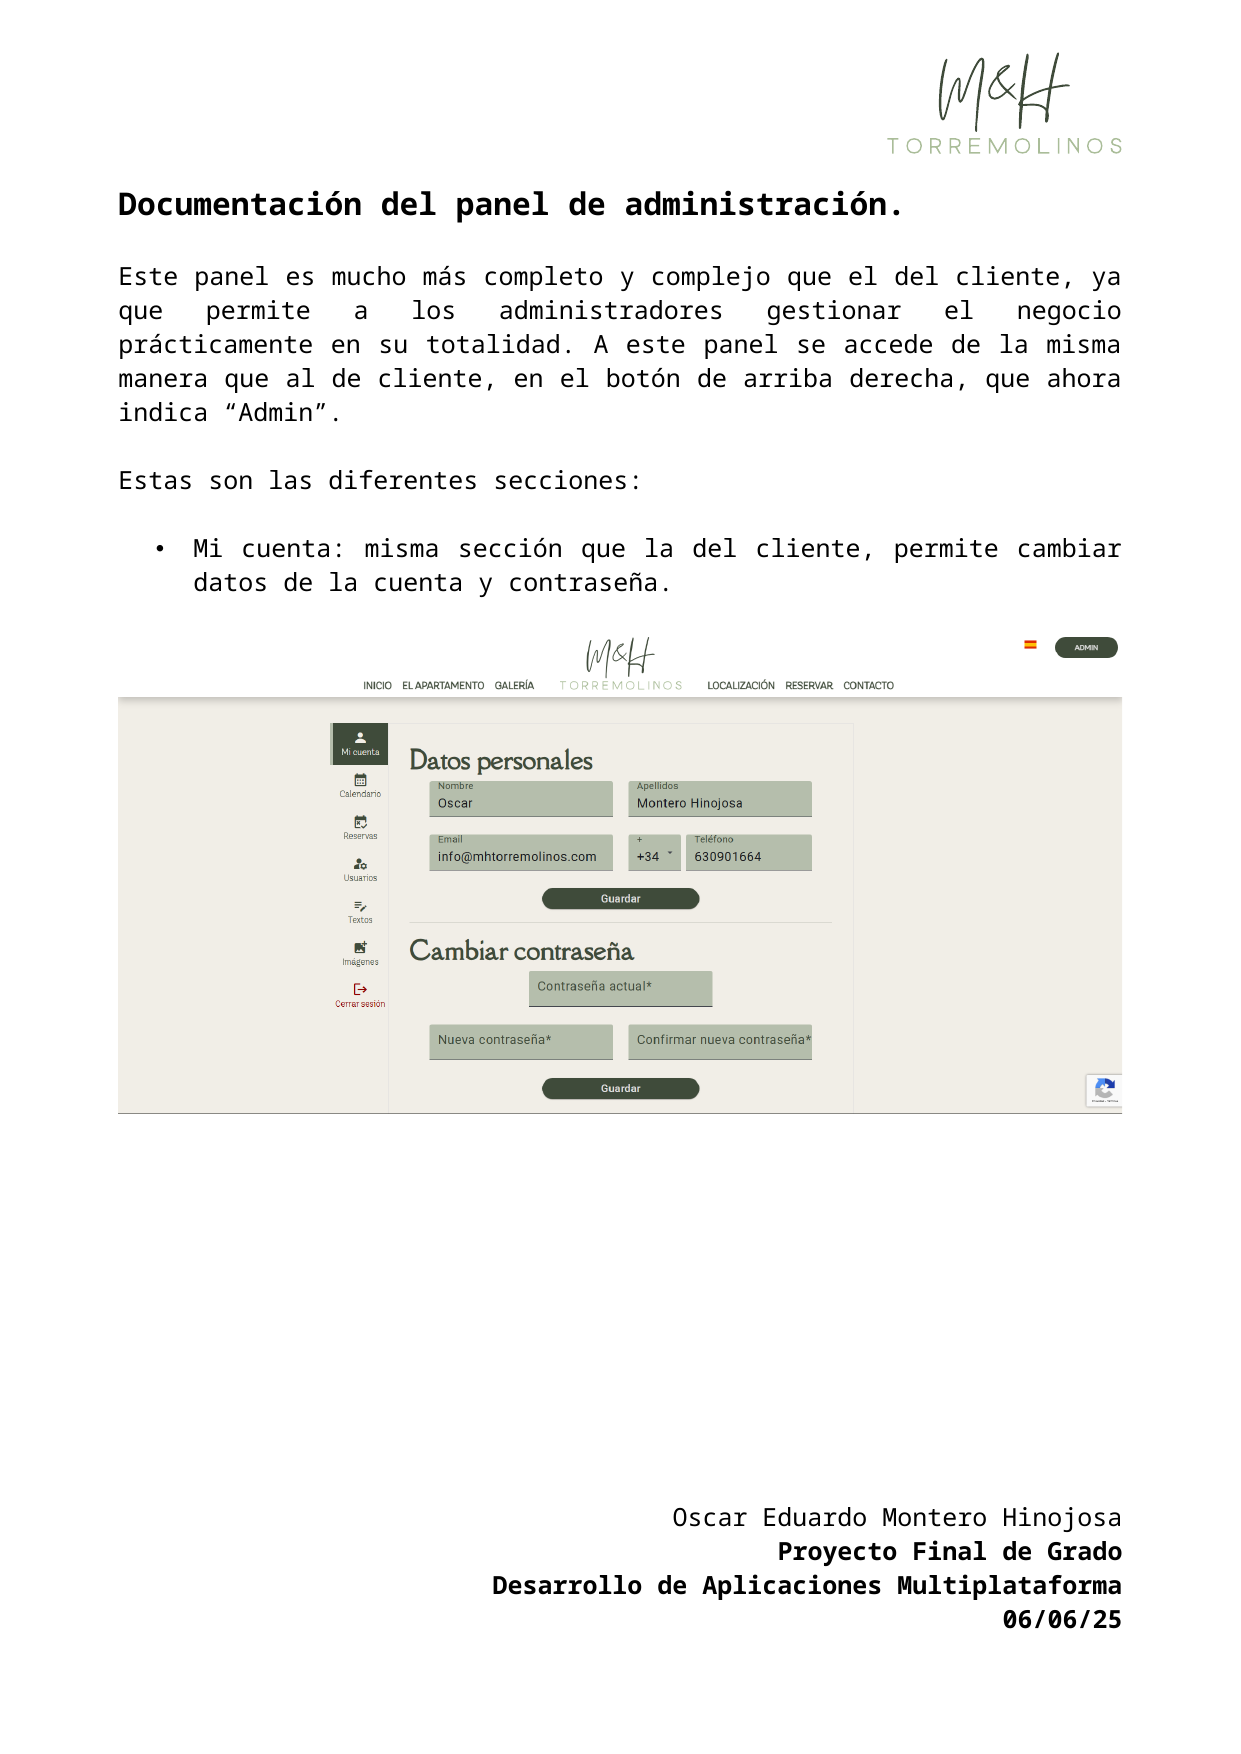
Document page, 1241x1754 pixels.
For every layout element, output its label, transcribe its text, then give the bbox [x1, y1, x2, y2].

text Este panel es mucho más completo y complejo que el del cliente, ya que permite a los administradores gestionar el negocio prácticamente en su totalidad. A este panel se accede de la misma manera que al de cliente, en el botón de arriba derecha, que ahora indica “Admin”. [118, 258, 1122, 429]
text Estas son las diferentes secciones: [118, 463, 1122, 497]
list Mi cuenta: misma sección que la del cliente, permite cambiar datos de la cuenta y contraseña. [156, 531, 1122, 599]
text Documentación del panel de administración. [118, 182, 1122, 224]
picture [118, 633, 1123, 1114]
